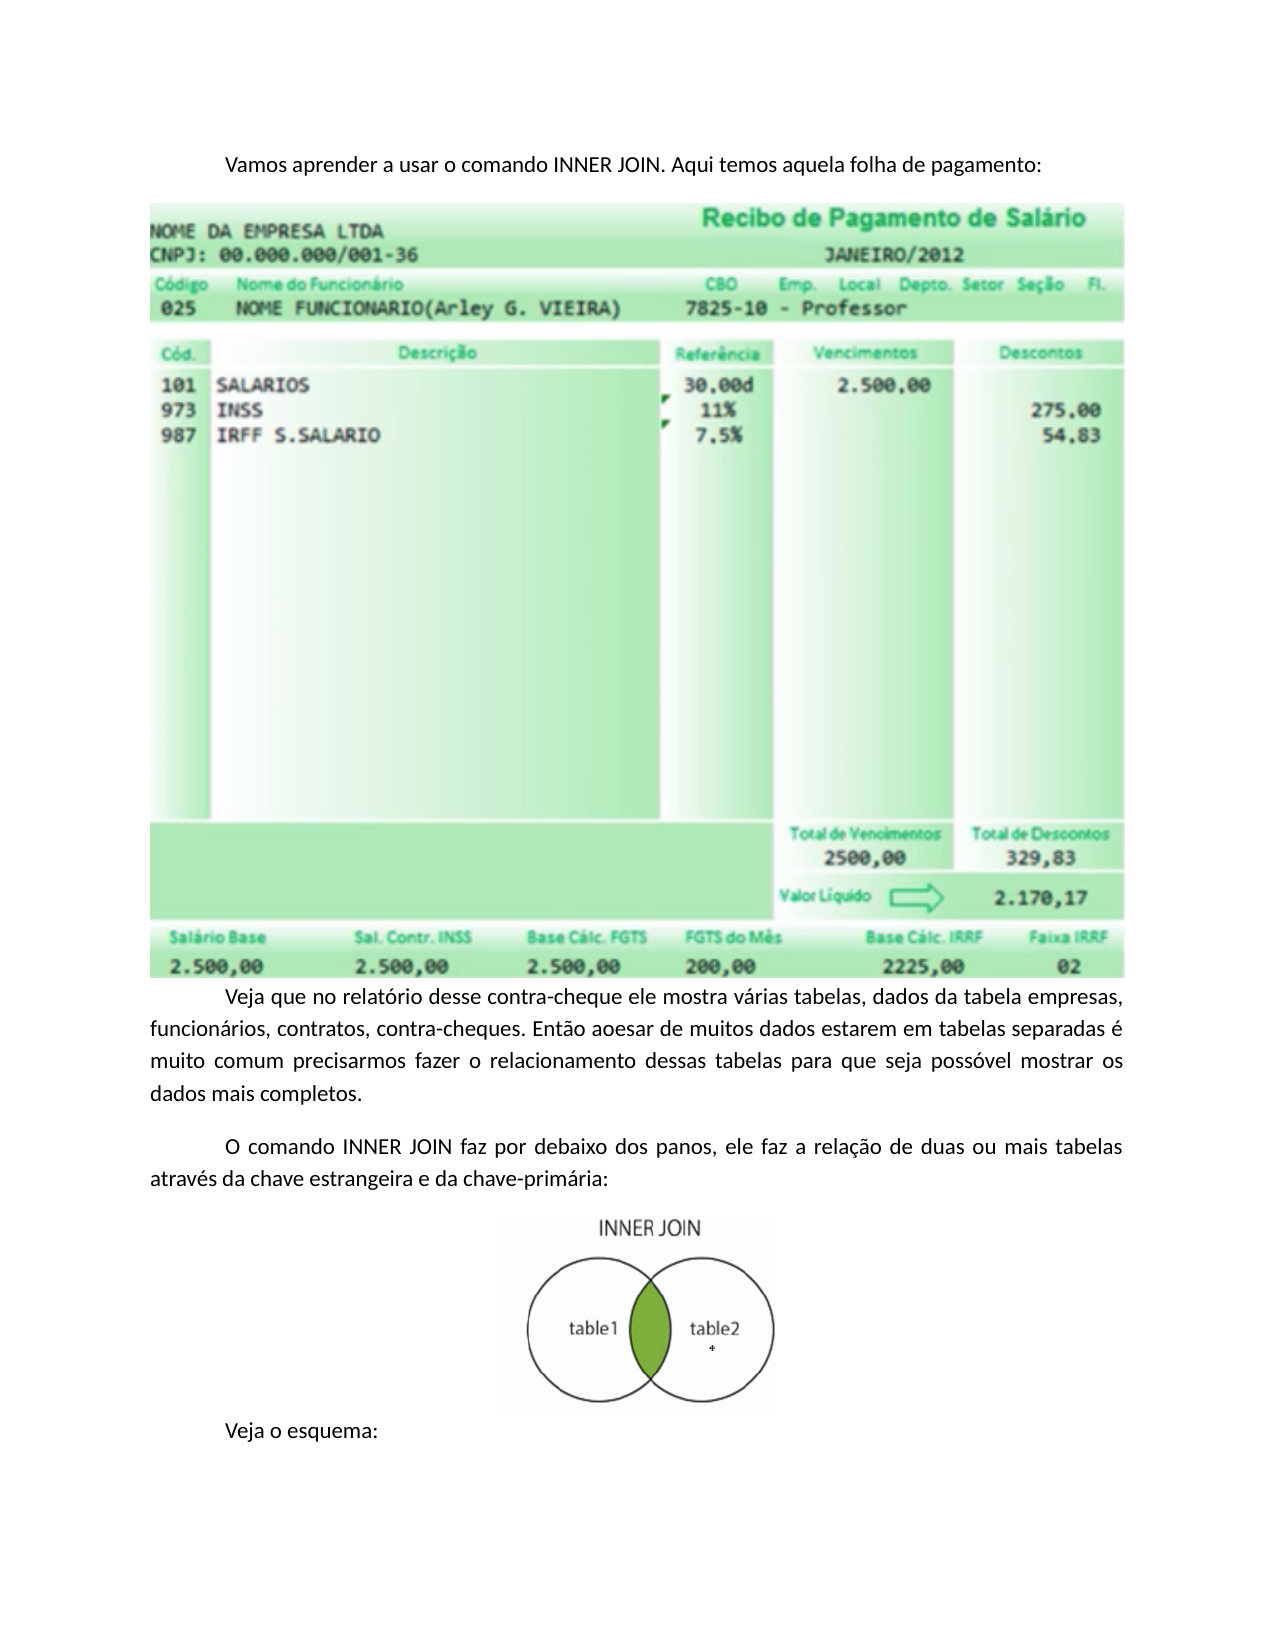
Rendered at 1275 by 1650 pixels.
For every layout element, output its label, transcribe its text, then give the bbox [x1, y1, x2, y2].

picture [498, 1217, 777, 1413]
text Veja que no relatório desse contra-cheque ele mostra várias tabelas, dados da tabela empresas, funcionários, contratos, contra-cheques. Então aoesar de muitos dados estarem em tabelas separadas é muito comum precisarmos fazer o relacionamento dessas tabelas para que seja possóvel mostrar os dados mais completos. [150, 978, 1125, 1107]
picture [150, 203, 1125, 978]
text O comando INNER JOIN faz por debaixo dos panos, ele faz a relação de duas ou mais tabelas através da chave estrangeira e da chave-primária: [150, 1132, 1125, 1192]
text Vamos aprender a usar o comando INNER JOIN. Aqui temos aquela folha de pagamento: [150, 150, 1125, 178]
text Veja o esquema: [150, 1217, 1125, 1444]
